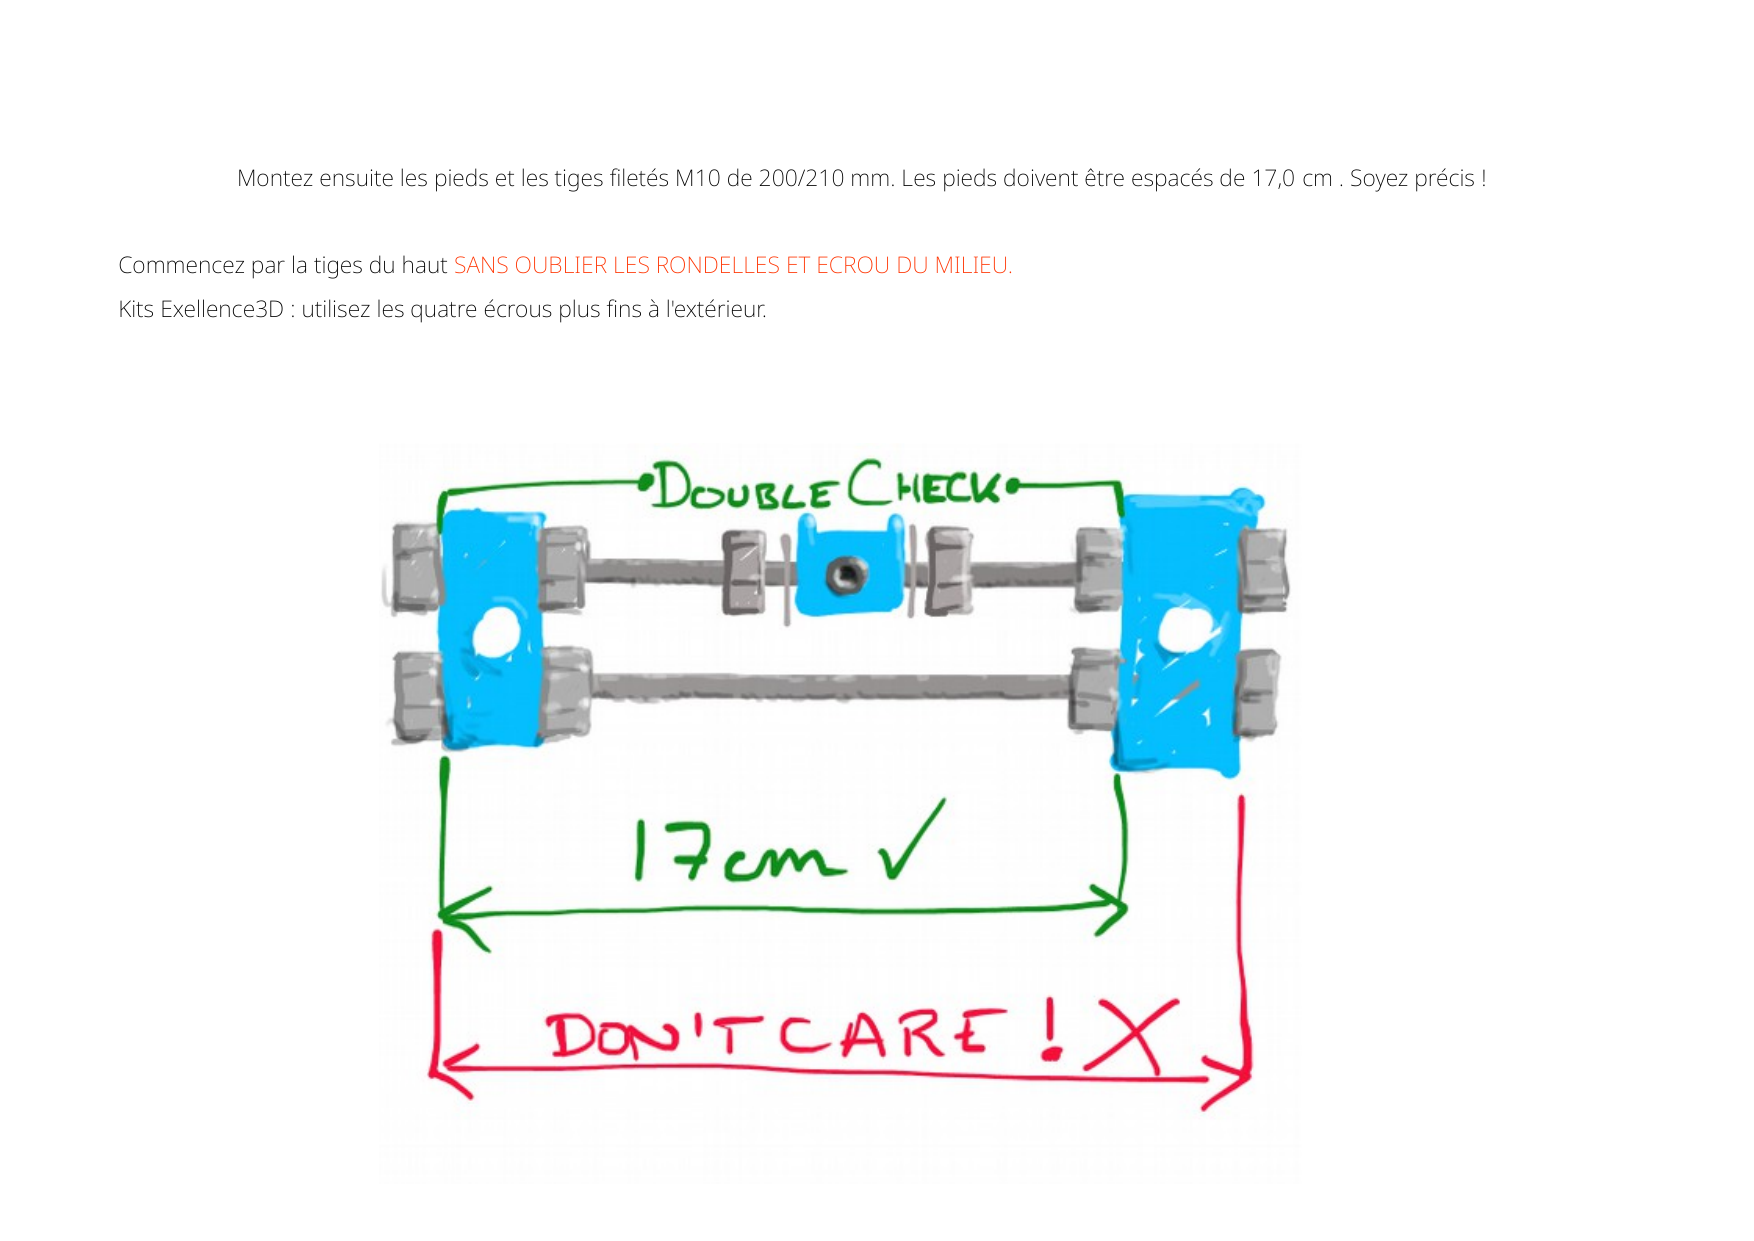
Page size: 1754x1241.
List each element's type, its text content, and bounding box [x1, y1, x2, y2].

text Commencez par la tiges du haut SANS OUBLIER LES RONDELLES ET ECROU DU MILIEU. [118, 249, 1636, 281]
text Kits Exellence3D : utilisez les quatre écrous plus fins à l'extérieur. [118, 293, 1636, 324]
text Montez ensuite les pieds et les tiges filetés M10 de 200/210 mm. Les pieds doivent être espacés de 17,0 cm . Soyez précis ! [118, 162, 1636, 193]
picture [379, 443, 1302, 1184]
